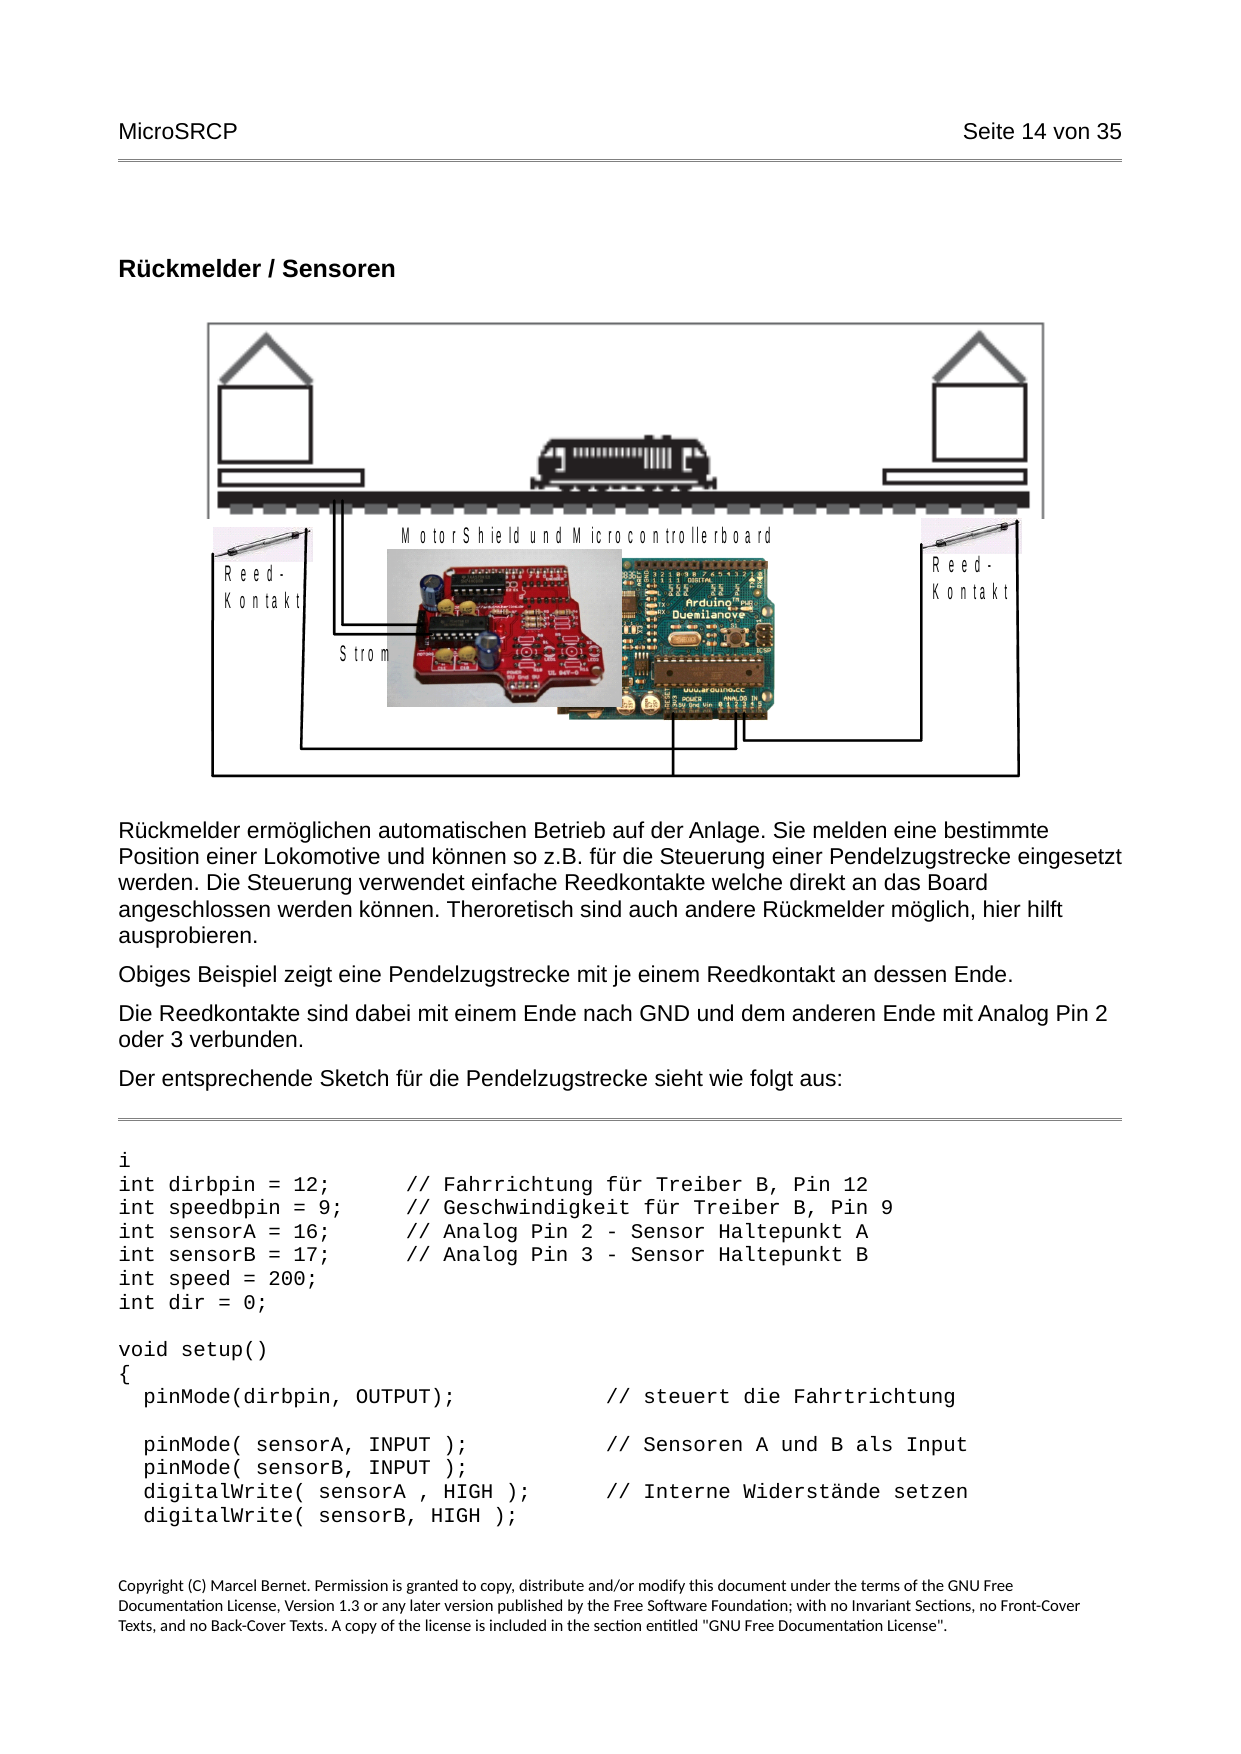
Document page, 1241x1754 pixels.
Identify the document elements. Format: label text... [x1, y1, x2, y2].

text pinMode( sensorB, INPUT ); [118, 1457, 1122, 1481]
text i [118, 1150, 1122, 1173]
text Obiges Beispiel zeigt eine Pendelzugstrecke mit je einem Reedkontakt an dessen Ende. [118, 961, 1122, 987]
text int sensorA = 16; // Analog Pin 2 - Sensor Haltepunkt A [118, 1221, 1122, 1244]
text void setup() [118, 1339, 1122, 1363]
text digitalWrite( sensorA , HIGH ); // Interne Widerstände setzen [118, 1481, 1122, 1504]
text Rückmelder ermöglichen automatischen Betrieb auf der Anlage. Sie melden eine bestimmte Position einer Lokomotive und können so z.B. für die Steuerung einer Pendelzugstrecke eingesetzt werden. Die Steuerung verwendet einfache Reedkontakte welche direkt an das Board angeschlossen werden können. Theroretisch sind auch andere Rückmelder möglich, hier hilft ausprobieren. [118, 817, 1122, 948]
text pinMode(dirbpin, OUTPUT); // steuert die Fahrtrichtung [118, 1386, 1122, 1410]
text Die Reedkontakte sind dabei mit einem Ende nach GND und dem anderen Ende mit Analog Pin 2 oder 3 verbunden. [118, 1000, 1122, 1052]
text int sensorB = 17; // Analog Pin 3 - Sensor Haltepunkt B [118, 1244, 1122, 1268]
subtitle Rückmelder / Sensoren [118, 254, 1122, 283]
text int dir = 0; [118, 1292, 1122, 1315]
text int dirbpin = 12; // Fahrrichtung für Treiber B, Pin 12 [118, 1173, 1122, 1197]
text pinMode( sensorA, INPUT ); // Sensoren A und B als Input [118, 1434, 1122, 1457]
text digitalWrite( sensorB, HIGH ); [118, 1504, 1122, 1528]
text { [118, 1363, 1122, 1386]
text Der entsprechende Sketch für die Pendelzugstrecke sieht wie folgt aus: [118, 1065, 1122, 1091]
text int speedbpin = 9; // Geschwindigkeit für Treiber B, Pin 9 [118, 1197, 1122, 1221]
text int speed = 200; [118, 1268, 1122, 1292]
